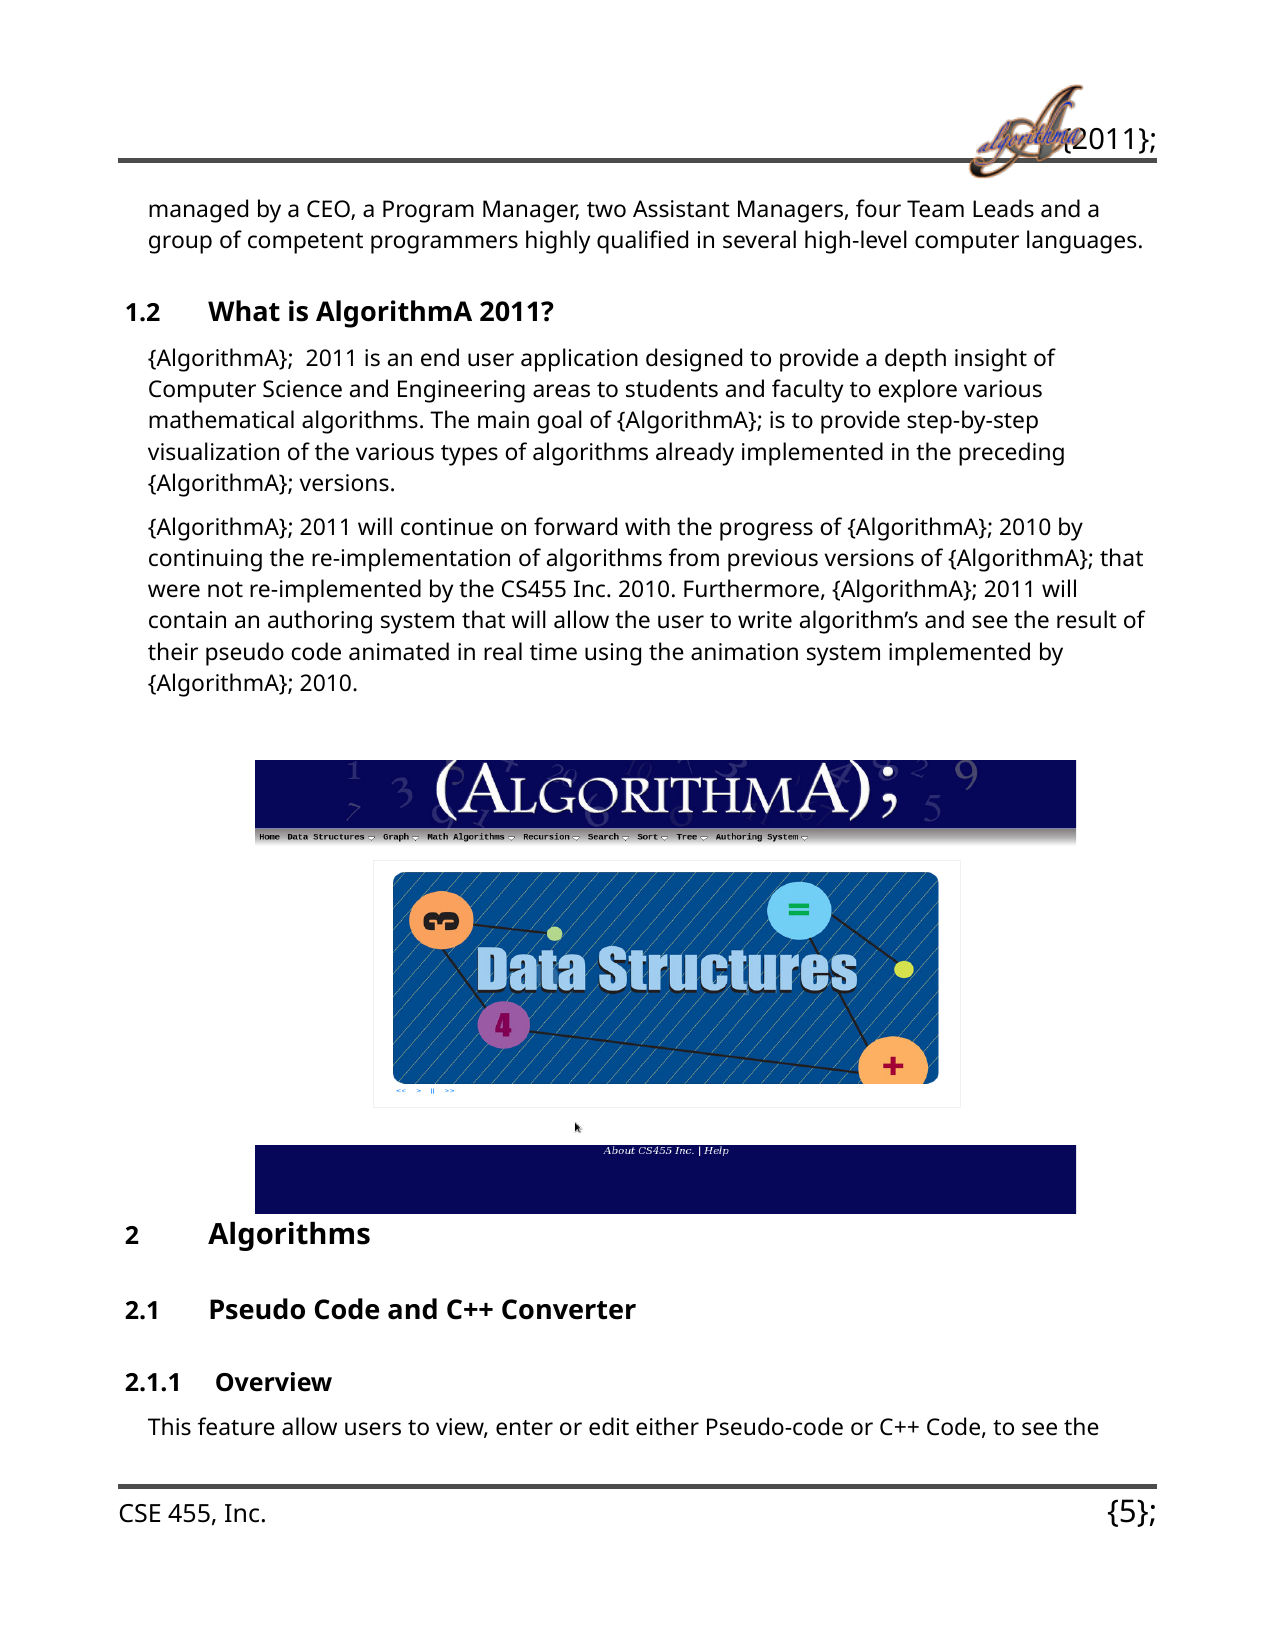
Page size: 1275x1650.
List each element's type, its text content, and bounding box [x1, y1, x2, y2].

picture [966, 83, 1087, 180]
subtitle Overview [118, 1365, 1157, 1399]
text {AlgorithmA}; 2011 will continue on forward with the progress of {AlgorithmA}; 2010 by continuing the re-implementation of algorithms from previous versions of {AlgorithmA}; that were not re-implemented by the CS455 Inc. 2010. Furthermore, {AlgorithmA}; 2011 will contain an authoring system that will allow the user to write algorithm’s and see the result of their pseudo code animated in real time using the animation system implemented by {AlgorithmA}; 2010. [148, 511, 1157, 698]
text This feature allow users to view, enter or edit either Pseudo-code or C++ Code, to see the [148, 1411, 1157, 1443]
subtitle What is AlgorithmA 2011? [118, 292, 1157, 329]
text managed by a CEO, a Program Manager, two Assistant Managers, four Team Leads and a group of competent programmers highly qualified in several high-level computer languages. [148, 192, 1157, 255]
picture [255, 760, 1077, 1214]
text {AlgorithmA}; 2011 is an end user application designed to provide a depth insight of Computer Science and Engineering areas to students and faculty to explore various mathematical algorithms. The main goal of {AlgorithmA}; is to provide step-by-step visualization of the various types of algorithms already implemented in the preceding {AlgorithmA}; versions. [148, 342, 1157, 498]
subtitle Pseudo Code and C++ Converter [118, 1290, 1157, 1327]
subtitle Algorithms [118, 736, 1157, 1253]
